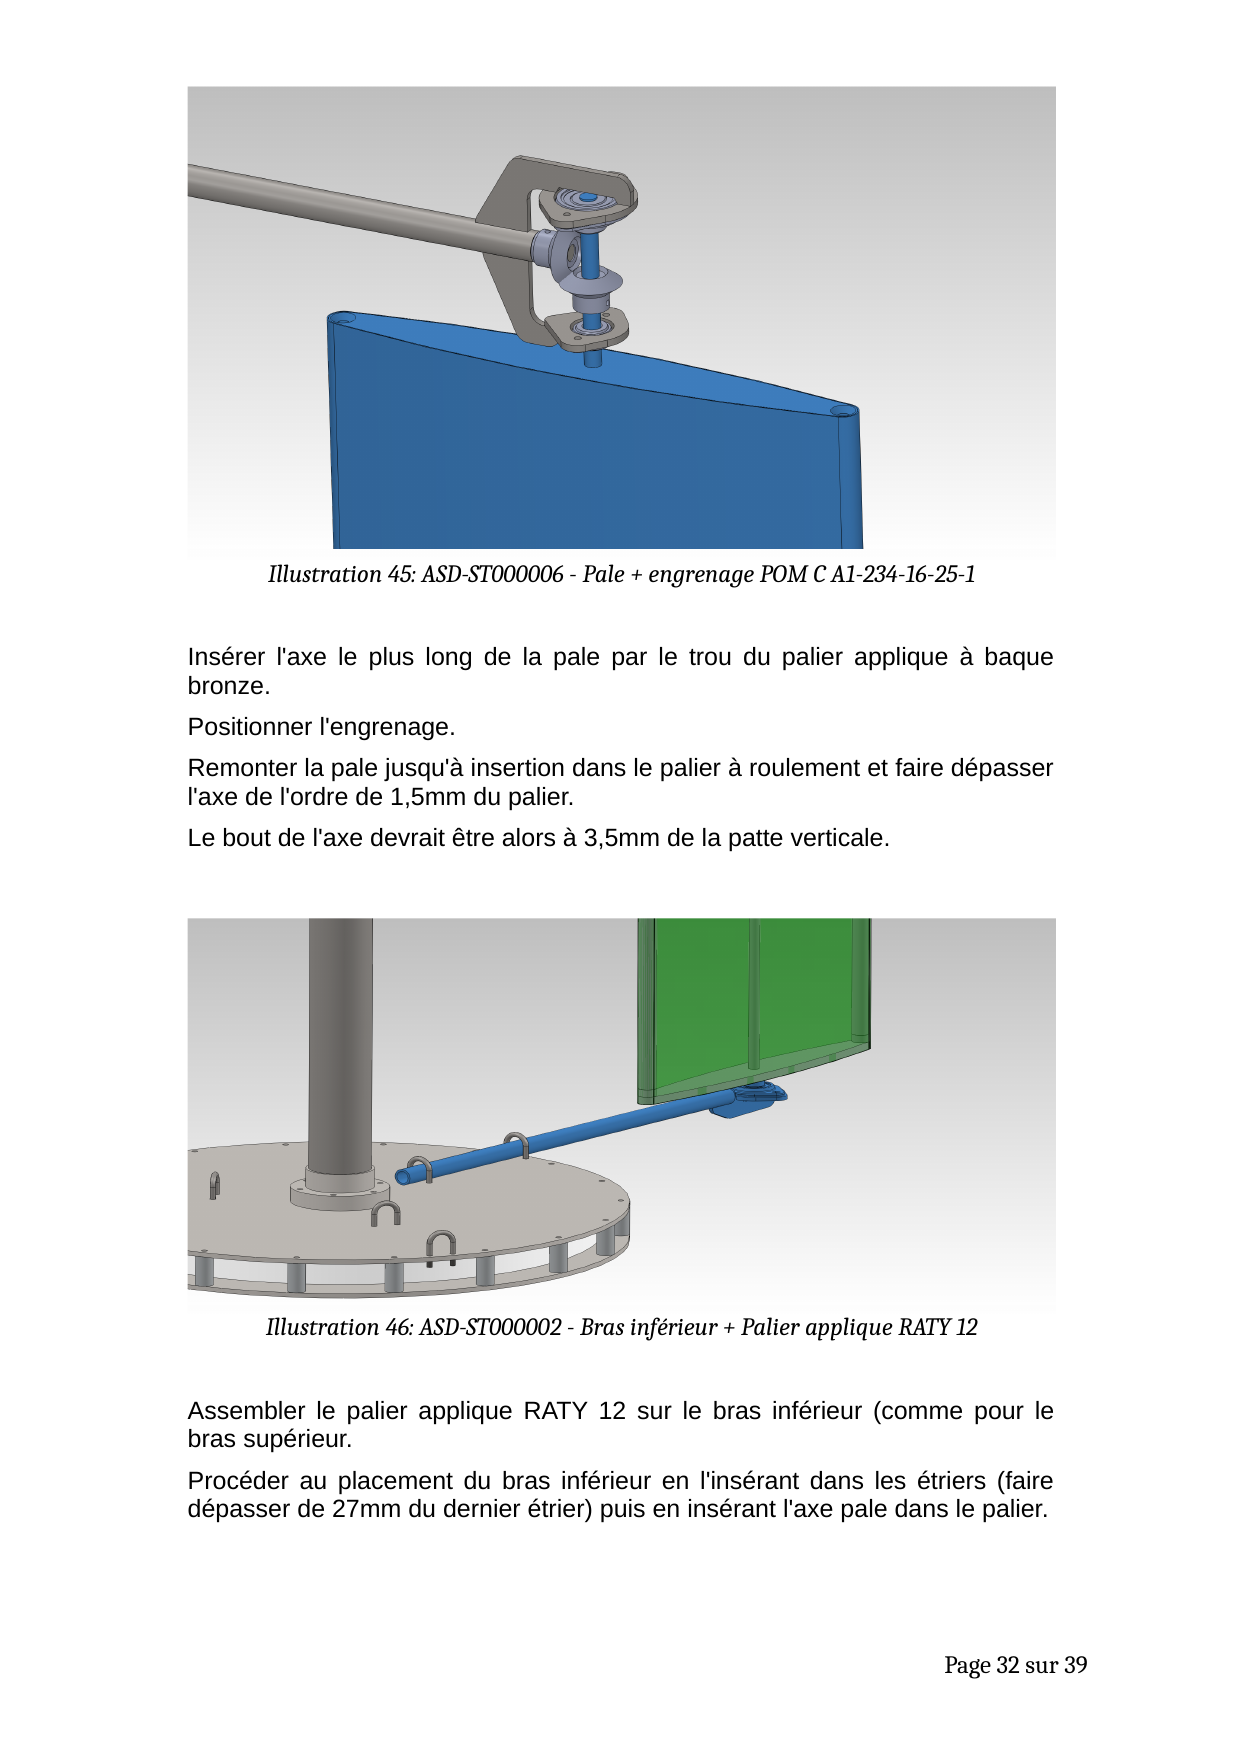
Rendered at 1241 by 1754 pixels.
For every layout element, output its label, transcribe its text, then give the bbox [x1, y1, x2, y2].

text Illustration 45: ASD-ST000006 - Pale + engrenage POM C A1-234-16-25-1 [187, 560, 1056, 588]
picture [187, 86, 1056, 560]
text Assembler le palier applique RATY 12 sur le bras inférieur (comme pour le bras supérieur. [187, 1396, 1056, 1453]
text Positionner l'engrenage. [187, 712, 1056, 741]
text Illustration 46: ASD-ST000002 - Bras inférieur + Palier applique RATY 12 [187, 1314, 1056, 1342]
text Procéder au placement du bras inférieur en l'insérant dans les étriers (faire dépasser de 27mm du dernier étrier) puis en insérant l'axe pale dans le palier. [187, 1466, 1056, 1523]
picture [187, 918, 1056, 1314]
text Le bout de l'axe devrait être alors à 3,5mm de la patte verticale. [187, 823, 1056, 852]
text Remonter la pale jusqu'à insertion dans le palier à roulement et faire dépasser l'axe de l'ordre de 1,5mm du palier. [187, 753, 1056, 811]
text Insérer l'axe le plus long de la pale par le trou du palier applique à baque bronze. [187, 642, 1056, 699]
